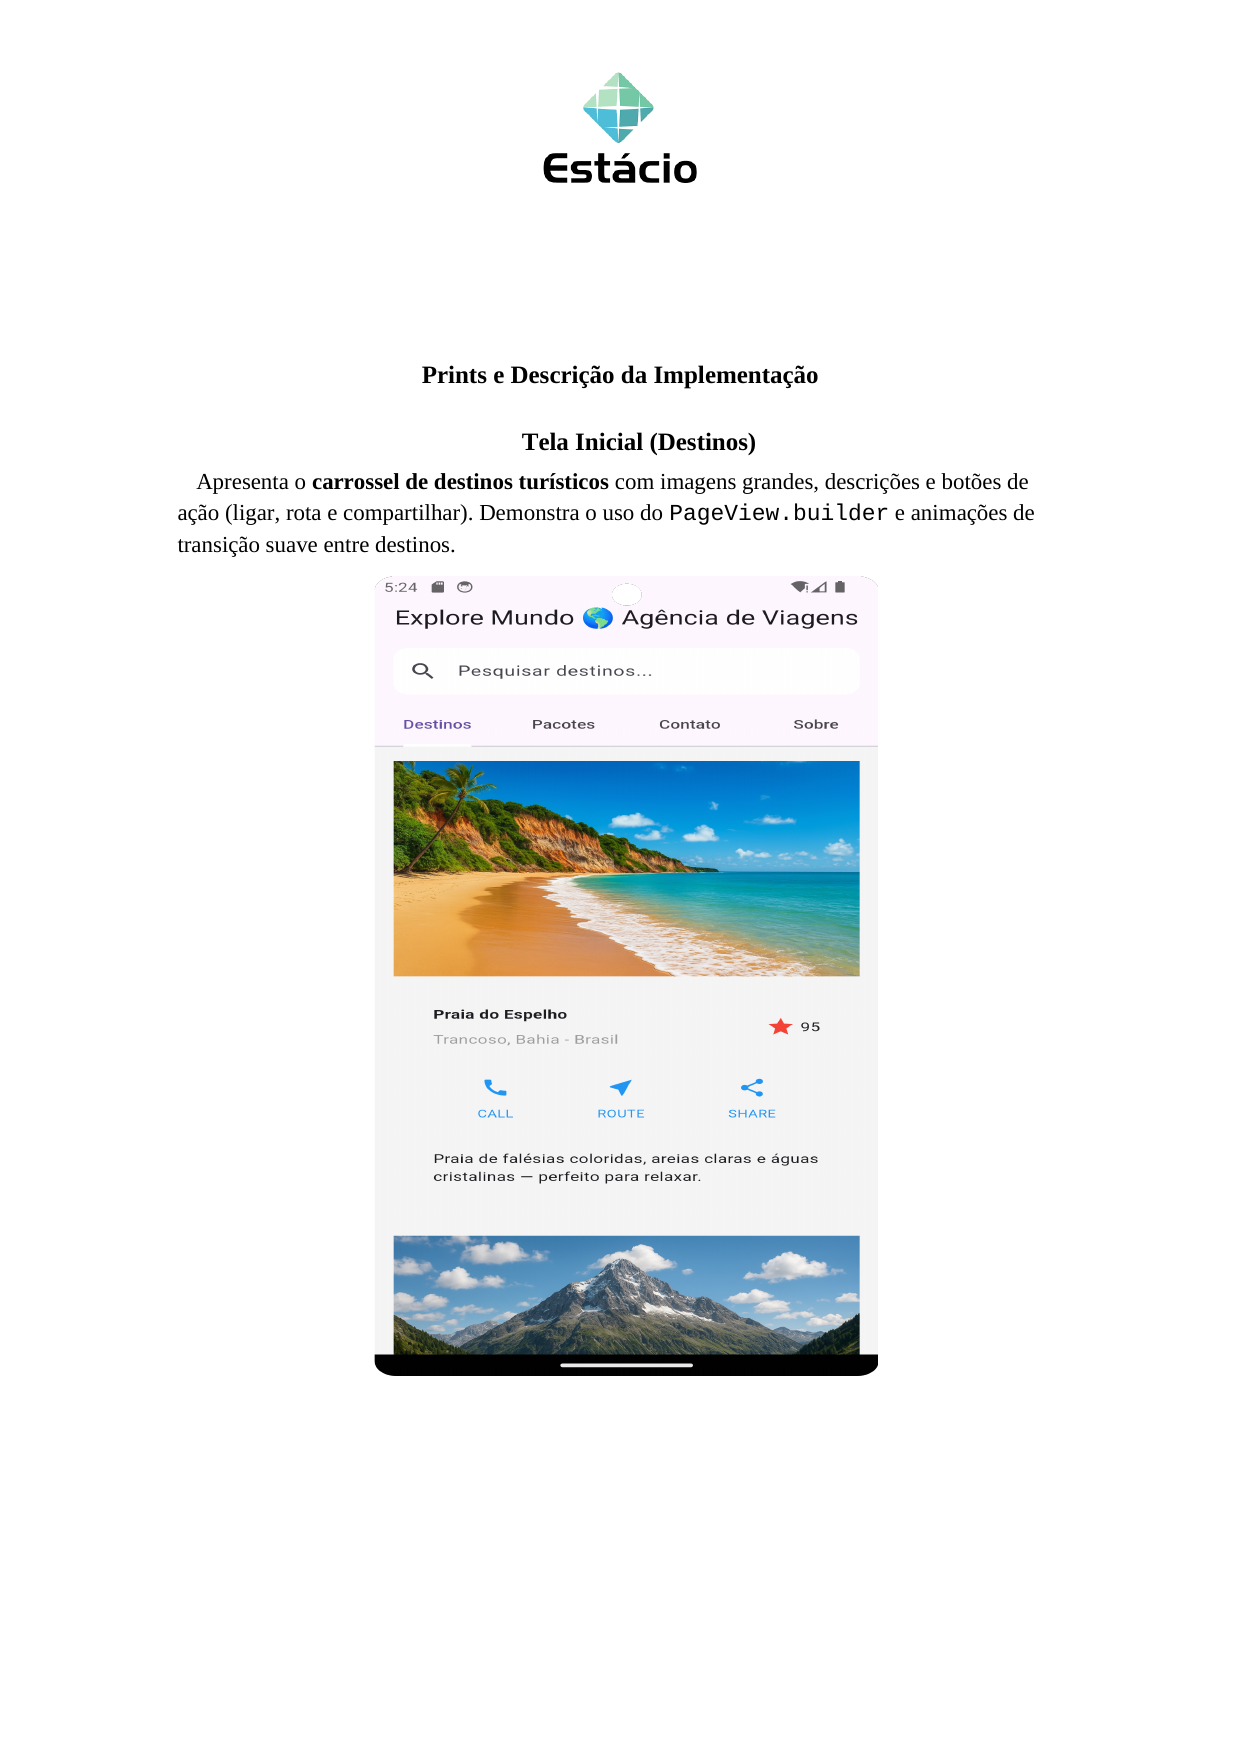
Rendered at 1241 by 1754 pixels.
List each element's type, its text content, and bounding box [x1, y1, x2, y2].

text Prints e Descrição da Implementação [177, 360, 1063, 389]
text Apresenta o carrossel de destinos turísticos com imagens grandes, descrições e botões de ação (ligar, rota e compartilhar). Demonstra o uso do PageView.builder e animações de transição suave entre destinos. [177, 468, 1063, 557]
text Tela Inicial (Destinos) [177, 427, 1063, 456]
picture [374, 576, 878, 1376]
picture [543, 71, 697, 183]
